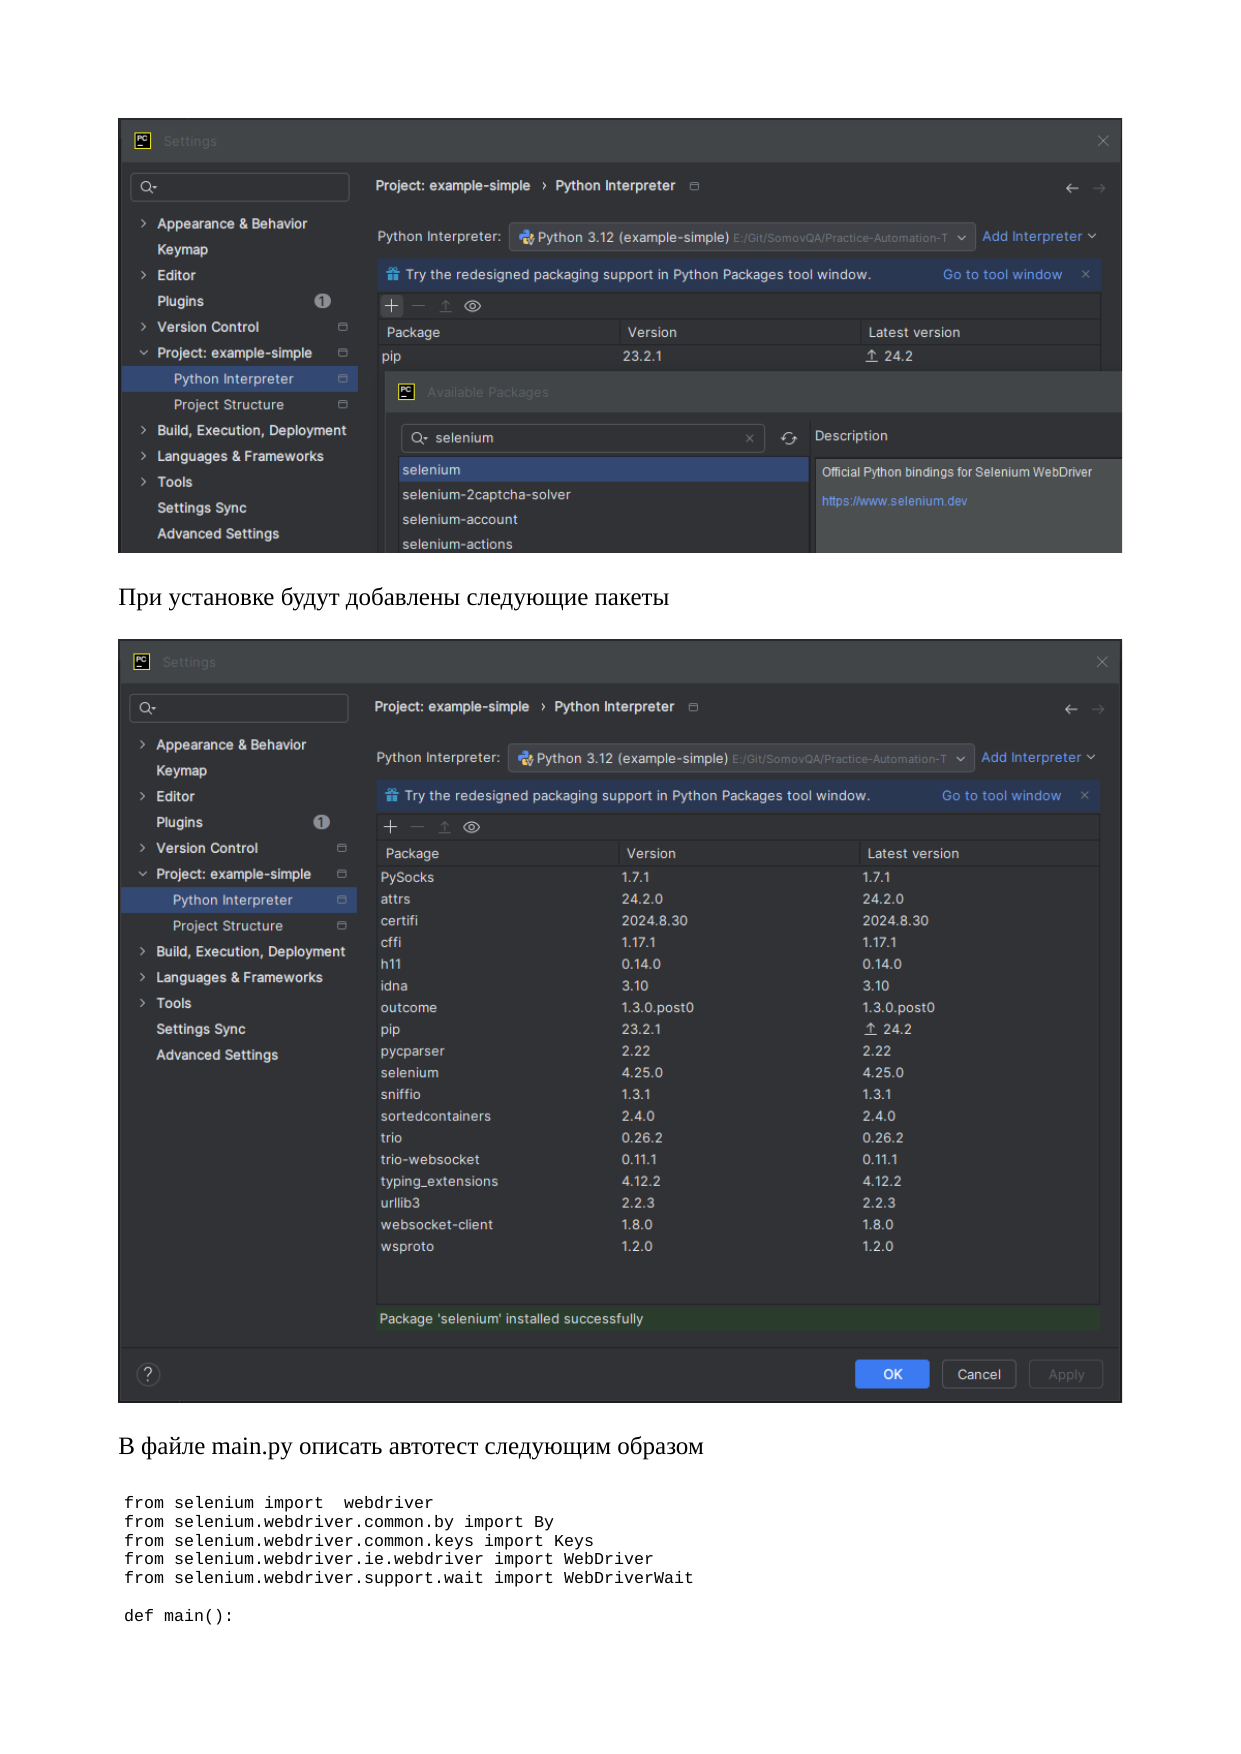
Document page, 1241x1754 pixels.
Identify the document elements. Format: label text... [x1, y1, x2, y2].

picture [118, 118, 1123, 553]
text В файле main.py описать автотест следующим образом [118, 1431, 1122, 1460]
text При установке будут добавлены следующие пакеты [118, 582, 1122, 610]
table_header from selenium import webdriver from selenium.webdriver.common.by import By from selenium.webdriver.common.keys import Keys from selenium.webdriver.ie.webdriver import WebDriver from selenium.webdriver.support.wait import WebDriverWait def main(): [118, 1489, 1122, 1632]
picture [118, 639, 1123, 1403]
